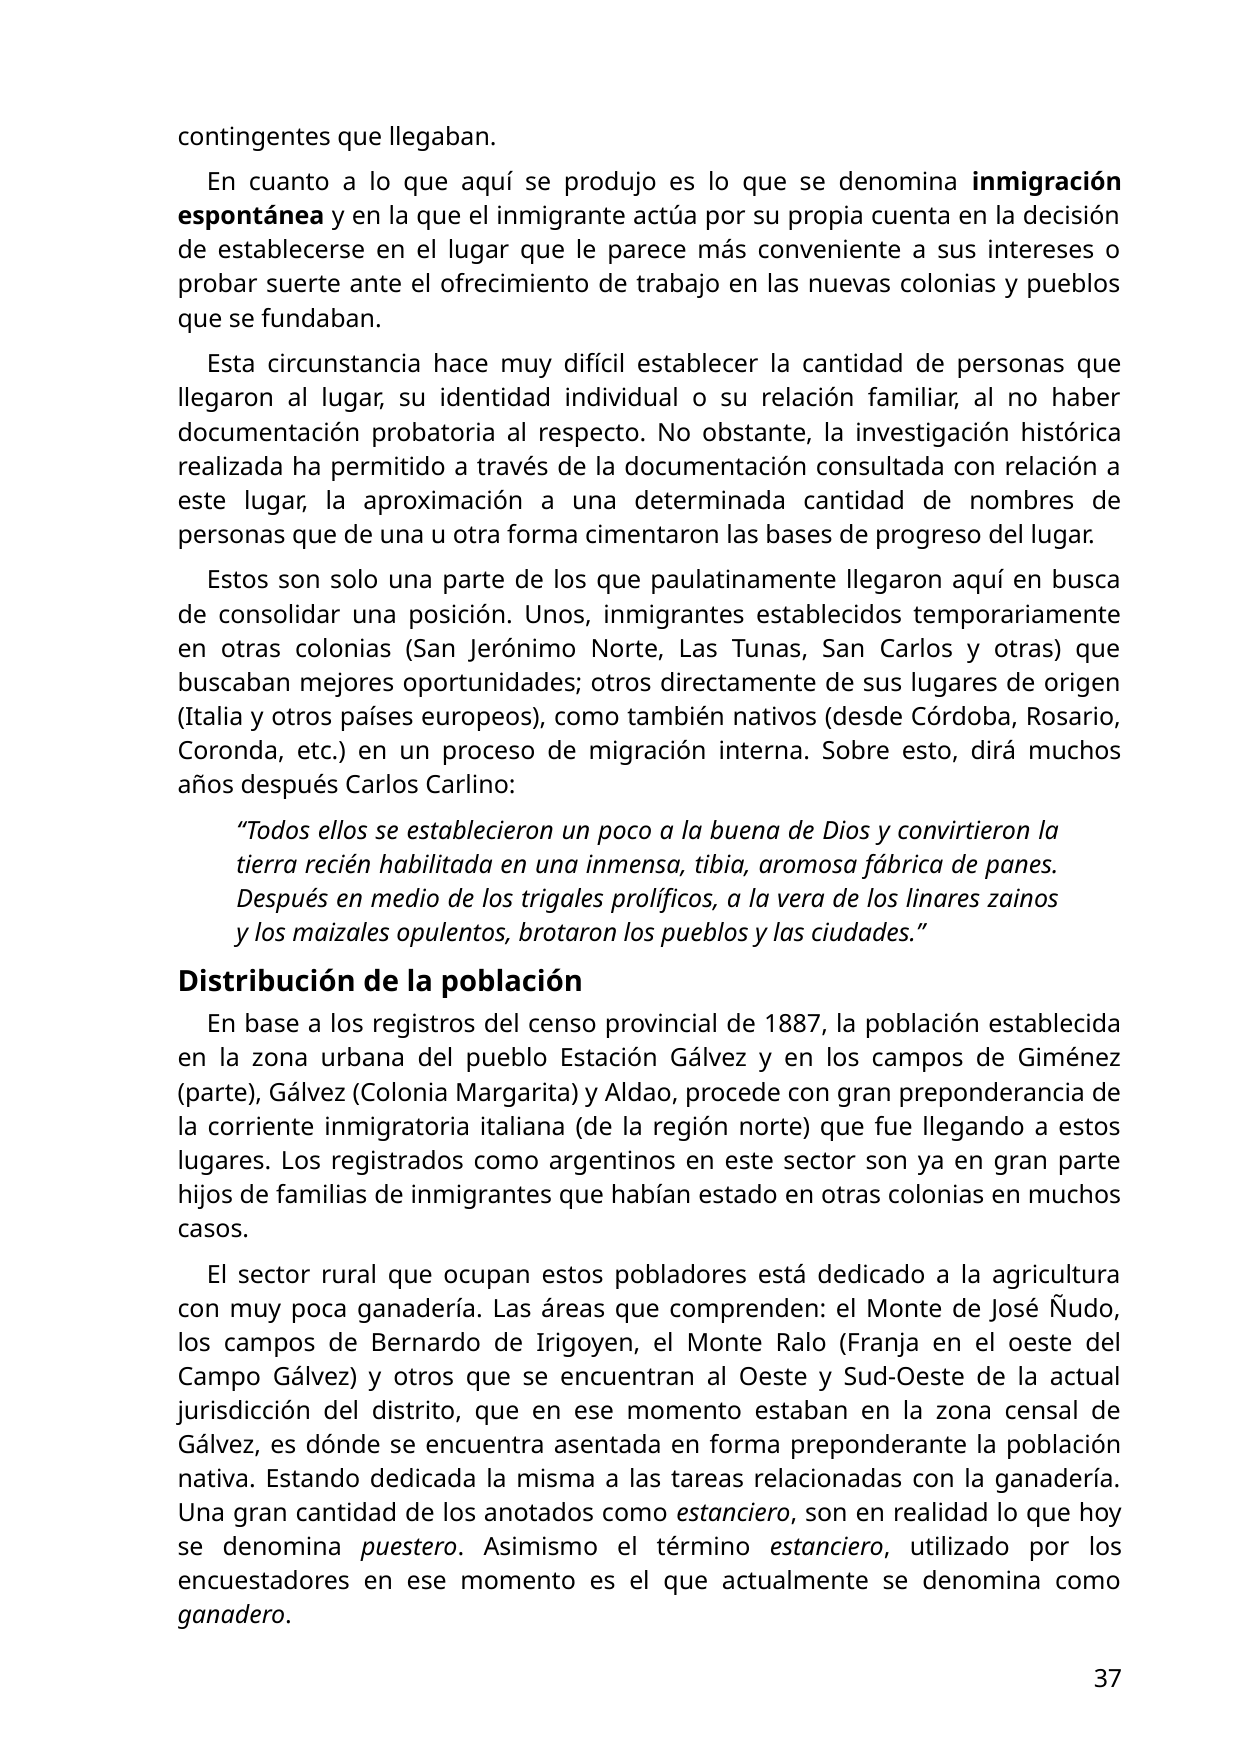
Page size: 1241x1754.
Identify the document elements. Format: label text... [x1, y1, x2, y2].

text Estos son solo una parte de los que paulatinamente llegaron aquí en busca de consolidar una posición. Unos, inmigrantes establecidos temporariamente en otras colonias (San Jerónimo Norte, Las Tunas, San Carlos y otras) que buscaban mejores oportunidades; otros directamente de sus lugares de origen (Italia y otros países europeos), como también nativos (desde Córdoba, Rosario, Coronda, etc.) en un proceso de migración interna. Sobre esto, dirá muchos años después Carlos Carlino: [177, 562, 1122, 801]
text El sector rural que ocupan estos pobladores está dedicado a la agricultura con muy poca ganadería. Las áreas que comprenden: el Monte de José Ñudo, los campos de Bernardo de Irigoyen, el Monte Ralo (Franja en el oeste del Campo Gálvez) y otros que se encuentran al Oeste y Sud-Oeste de la actual jurisdicción del distrito, que en ese momento estaban en la zona censal de Gálvez, es dónde se encuentra asentada en forma preponderante la población nativa. Estando dedicada la misma a las tareas relacionadas con la ganadería. Una gran cantidad de los anotados como estanciero, son en realidad lo que hoy se denomina puestero. Asimismo el término estanciero, utilizado por los encuestadores en ese momento es el que actualmente se denomina como ganadero. [177, 1256, 1122, 1631]
subtitle Distribución de la población [177, 960, 1122, 1000]
text En cuanto a lo que aquí se produjo es lo que se denomina inmigración espontánea y en la que el inmigrante actúa por su propia cuenta en la decisión de establecerse en el lugar que le parece más conveniente a sus intereses o probar suerte ante el ofrecimiento de trabajo en las nuevas colonias y pueblos que se fundaban. [177, 164, 1122, 334]
text contingentes que llegaban. [177, 118, 1122, 152]
text “Todos ellos se establecieron un poco a la buena de Dios y convirtieron la tierra recién habilitada en una inmensa, tibia, aromosa fábrica de panes. Después en medio de los trigales prolíficos, a la vera de los linares zainos y los maizales opulentos, brotaron los pueblos y las ciudades.” [236, 812, 1063, 949]
text En base a los registros del censo provincial de 1887, la población establecida en la zona urbana del pueblo Estación Gálvez y en los campos de Giménez (parte), Gálvez (Colonia Margarita) y Aldao, procede con gran preponderancia de la corriente inmigratoria italiana (de la región norte) que fue llegando a estos lugares. Los registrados como argentinos en este sector son ya en gran parte hijos de familias de inmigrantes que habían estado en otras colonias en muchos casos. [177, 1006, 1122, 1244]
text Esta circunstancia hace muy difícil establecer la cantidad de personas que llegaron al lugar, su identidad individual o su relación familiar, al no haber documentación probatoria al respecto. No obstante, la investigación histórica realizada ha permitido a través de la documentación consultada con relación a este lugar, la aproximación a una determinada cantidad de nombres de personas que de una u otra forma cimentaron las bases de progreso del lugar. [177, 346, 1122, 550]
